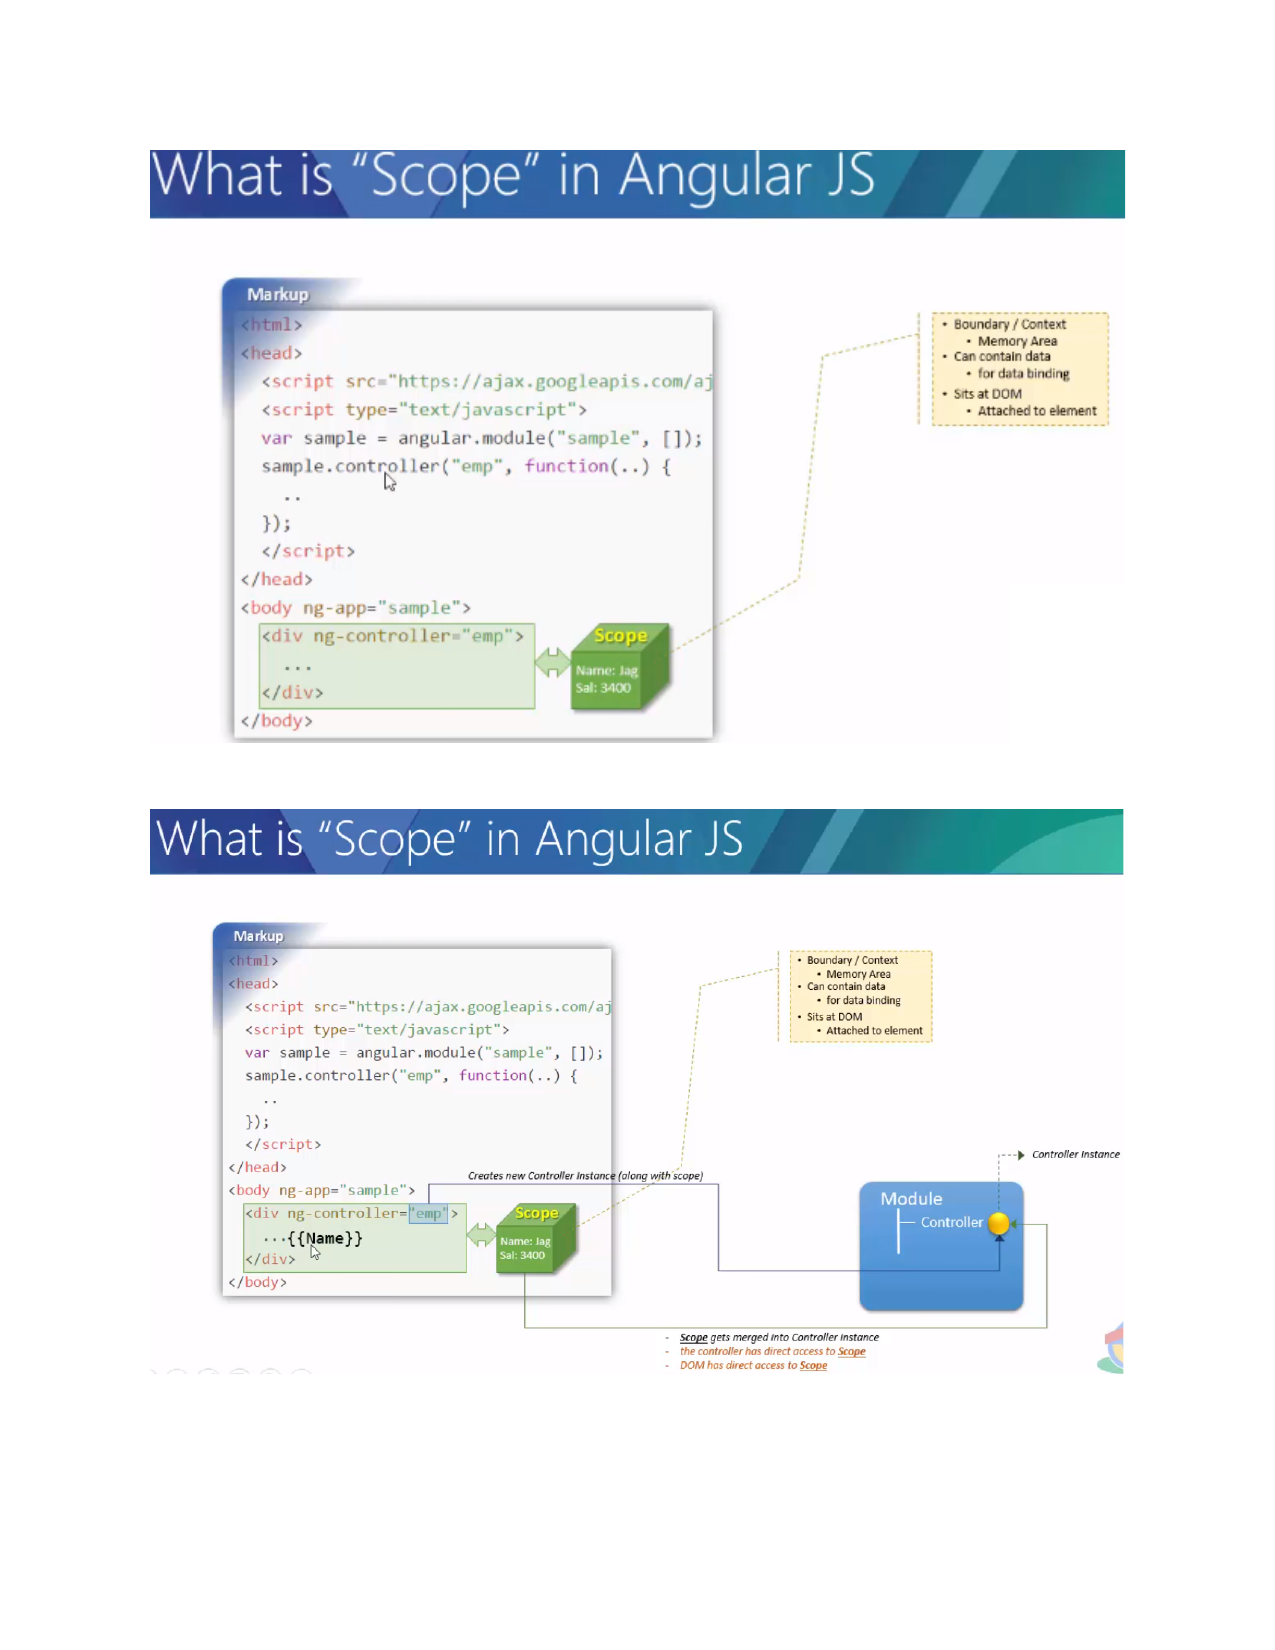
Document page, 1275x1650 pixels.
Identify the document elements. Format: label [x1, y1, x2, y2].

picture [150, 150, 1125, 743]
picture [150, 809, 1124, 1374]
